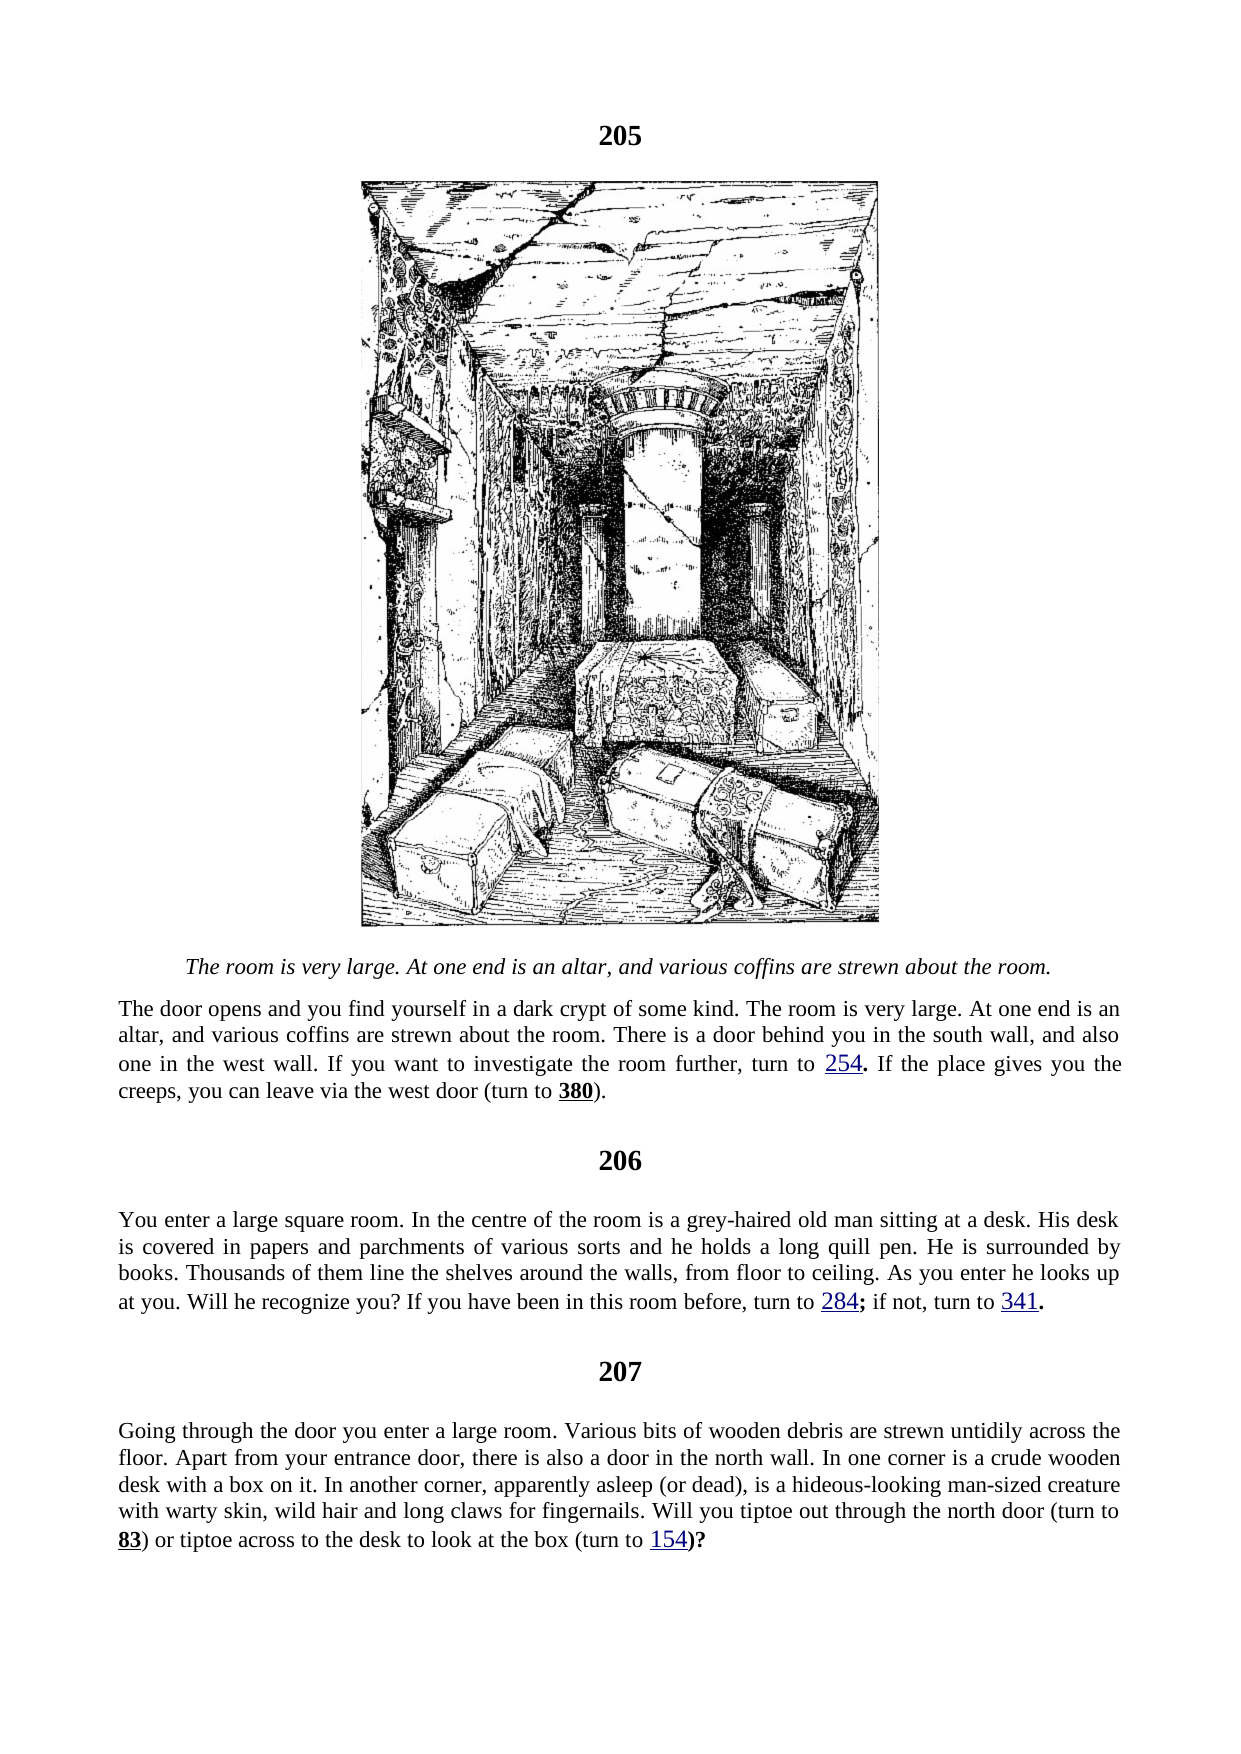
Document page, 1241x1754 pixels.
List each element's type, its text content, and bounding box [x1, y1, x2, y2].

picture [361, 181, 879, 927]
subtitle 205 [118, 118, 1122, 152]
text The room is very large. At one end is an altar, and various coffins are strewn about the room. [118, 181, 1122, 980]
subtitle 207 [118, 1354, 1122, 1388]
text You enter a large square room. In the centre of the room is a grey-haired old man sitting at a desk. His desk is covered in papers and parchments of various sorts and he holds a long quill pen. He is surrounded by books. Thousands of them line the shelves around the walls, from floor to ceiling. As you enter he looks up at you. Will he recognize you? If you have been in this room before, turn to 284; if not, turn to 341. [118, 1206, 1122, 1315]
text The door opens and you find yourself in a dark crypt of some kind. The room is very large. At one end is an altar, and various coffins are strewn about the room. There is a door behind you in the south wall, and also one in the west wall. If you want to investigate the room further, turn to 254. If the place gives you the creeps, you can leave via the west door (turn to 380). [118, 994, 1122, 1103]
subtitle 206 [118, 1143, 1122, 1176]
text Going through the door you enter a large room. Various bits of wooden debris are strewn untidily across the floor. Apart from your entrance door, there is also a door in the north wall. In one corner is a crude wooden desk with a box on it. In another corner, apparently asleep (or dead), is a hideous-looking man-sized creature with warty skin, wild hair and long claws for fingernails. Will you tiptoe out through the north door (turn to 83) or tiptoe across to the desk to look at the box (turn to 154)? [118, 1417, 1122, 1553]
